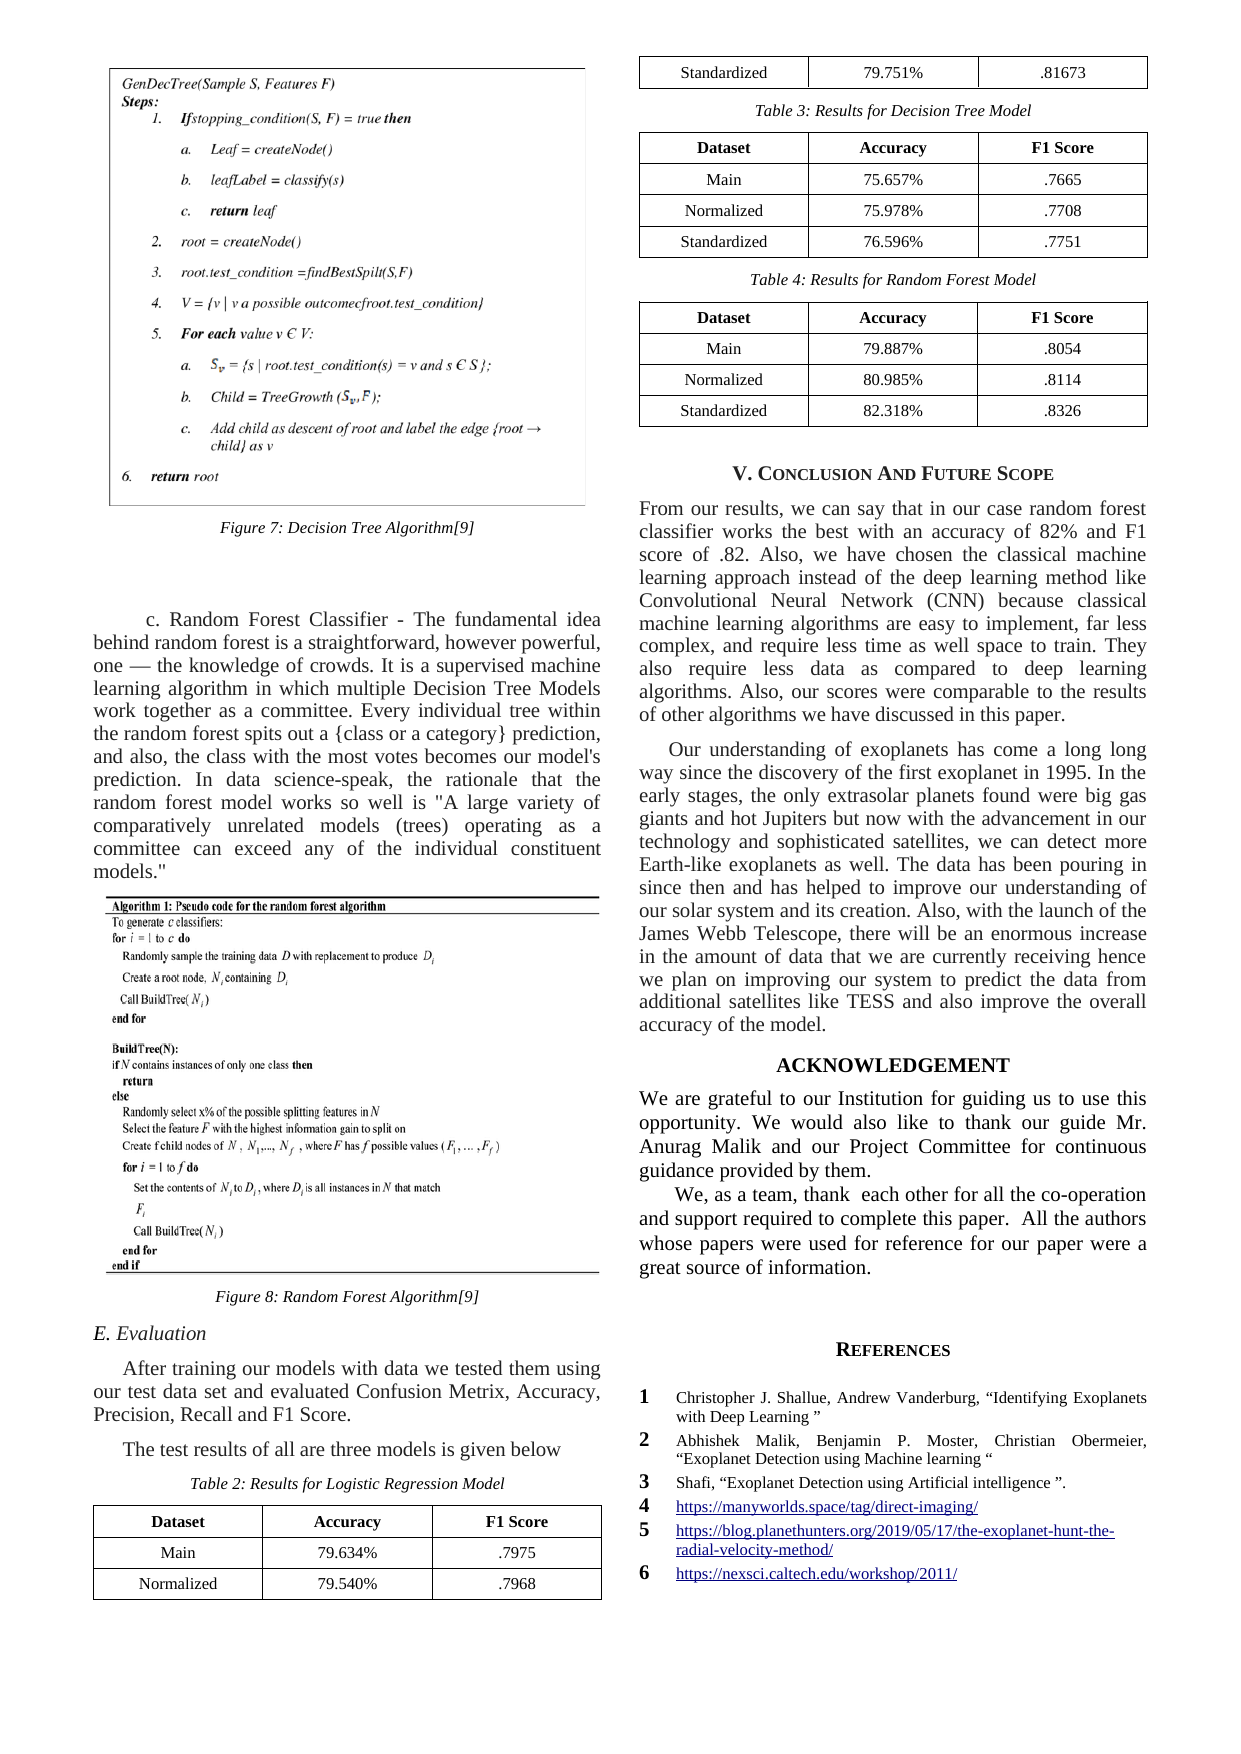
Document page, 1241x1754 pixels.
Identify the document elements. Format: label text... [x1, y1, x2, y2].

text c. Random Forest Classifier - The fundamental idea behind random forest is a straightforward, however powerful, one — the knowledge of crowds. It is a supervised machine learning algorithm in which multiple Decision Tree Models work together as a committee. Every individual tree within the random forest spits out a {class or a category} prediction, and also, the class with the most votes becomes our model's prediction. In data science-speak, the rationale that the random forest model works so well is "A large variety of comparatively unrelated models (trees) operating as a committee can exceed any of the individual constituent models." [93, 608, 601, 883]
table_cell .8054 [978, 334, 1147, 364]
table_cell 80.985% [809, 365, 977, 395]
table_header F1 Score [979, 133, 1147, 163]
list https://nexsci.caltech.edu/workshop/2011/ [639, 1564, 1147, 1583]
text Table 2: Results for Logistic Regression Model [93, 1474, 601, 1493]
text Figure 8: Random Forest Algorithm[9] [92, 903, 603, 1306]
table_cell 82.318% [809, 396, 977, 426]
table_cell 75.657% [809, 164, 978, 194]
table_header Accuracy [809, 133, 978, 163]
picture [104, 895, 600, 1275]
table_cell .7665 [979, 164, 1147, 194]
list https://manyworlds.space/tag/direct-imaging/ [639, 1498, 1147, 1516]
text Figure 7: Decision Tree Algorithm[9] [102, 69, 593, 537]
table_cell Main [94, 1538, 262, 1568]
table_cell Normalized [640, 195, 808, 226]
table_cell .8326 [978, 396, 1147, 426]
table_cell Standardized [640, 227, 808, 257]
table_cell 79.887% [809, 334, 977, 364]
text E. Evaluation [92, 1306, 603, 1345]
table_header Accuracy [809, 303, 977, 332]
table_header Dataset [94, 1506, 262, 1537]
table_cell Standardized [640, 396, 808, 426]
table_cell Normalized [640, 365, 808, 395]
table_cell 79.751% [809, 57, 978, 87]
table_header F1 Score [978, 303, 1147, 332]
table_cell .7968 [433, 1569, 601, 1599]
table_header Dataset [640, 133, 808, 163]
list Shafi, “Exoplanet Detection using Artificial intelligence ”. [639, 1474, 1147, 1492]
table_cell 79.634% [263, 1538, 432, 1568]
list Abhishek Malik, Benjamin P. Moster, Christian Obermeier, “Exoplanet Detection using Machine learning “ [639, 1431, 1147, 1468]
text We, as a team, thank each other for all the co-operation and support required to complete this paper. All the authors whose papers were used for reference for our paper were a great source of information. [639, 1182, 1147, 1279]
table_cell .7975 [433, 1538, 601, 1568]
list https://blog.planethunters.org/2019/05/17/the-exoplanet-hunt-the-radial-velocity-method/ [639, 1522, 1147, 1559]
table_cell Main [640, 334, 808, 364]
text From our results, we can say that in our case random forest classifier works the best with an accuracy of 82% and F1 score of .82. Also, we have chosen the classical machine learning approach instead of the deep learning method like Convolutional Neural Network (CNN) because classical machine learning algorithms are easy to implement, far less complex, and require less time as well space to train. They also require less data as compared to deep learning algorithms. Also, our scores were comparable to the results of other algorithms we have discussed in this paper. [639, 497, 1147, 726]
text We are grateful to our Institution for guiding us to use this opportunity. We would also like to thank our guide Mr. Anurag Malik and our Project Committee for continuous guidance provided by them. [639, 1086, 1147, 1182]
subtitle References [639, 1337, 1147, 1361]
table_cell 76.596% [809, 227, 978, 257]
text Table 3: Results for Decision Tree Model [639, 100, 1147, 119]
list Christopher J. Shallue, Andrew Vanderburg, “Identifying Exoplanets with Deep Learning ” [639, 1388, 1147, 1426]
text [92, 890, 603, 903]
table_cell .7751 [979, 227, 1147, 257]
text Our understanding of exoplanets has come a long long way since the discovery of the first exoplanet in 1995. In the early stages, the only extrasolar planets found were big gas giants and hot Jupiters but now with the advancement in our technology and sophisticated satellites, we can detect more Earth-like exoplanets as well. The data has been pouring in since then and has helped to improve our understanding of our solar system and its creation. Also, with the launch of the James Webb Telescope, there will be an enormous increase in the amount of data that we are currently receiving hence we plan on improving our system to predict the data from additional satellites like TESS and also improve the overall accuracy of the model. [639, 739, 1147, 1036]
text The test results of all are three models is given below [93, 1438, 601, 1461]
table_cell 79.540% [263, 1569, 432, 1599]
table_header Accuracy [263, 1506, 432, 1537]
text After training our models with data we tested them using our test data set and evaluated Confusion Metrix, Accuracy, Precision, Recall and F1 Score. [93, 1357, 601, 1426]
table_header F1 Score [433, 1506, 601, 1537]
table_cell .81673 [979, 57, 1147, 87]
subtitle ACKNOWLEDGEMENT [639, 1053, 1147, 1077]
table_header Dataset [640, 303, 808, 332]
table_cell .7708 [979, 195, 1147, 226]
text V. Conclusion And Future Scope [639, 462, 1147, 484]
text Table 4: Results for Random Forest Model [639, 270, 1147, 289]
table_cell .8114 [978, 365, 1147, 395]
picture [109, 68, 586, 506]
table_cell 75.978% [809, 195, 978, 226]
table_cell Main [640, 164, 808, 194]
table_cell Normalized [94, 1569, 262, 1599]
table_cell Standardized [640, 57, 808, 87]
